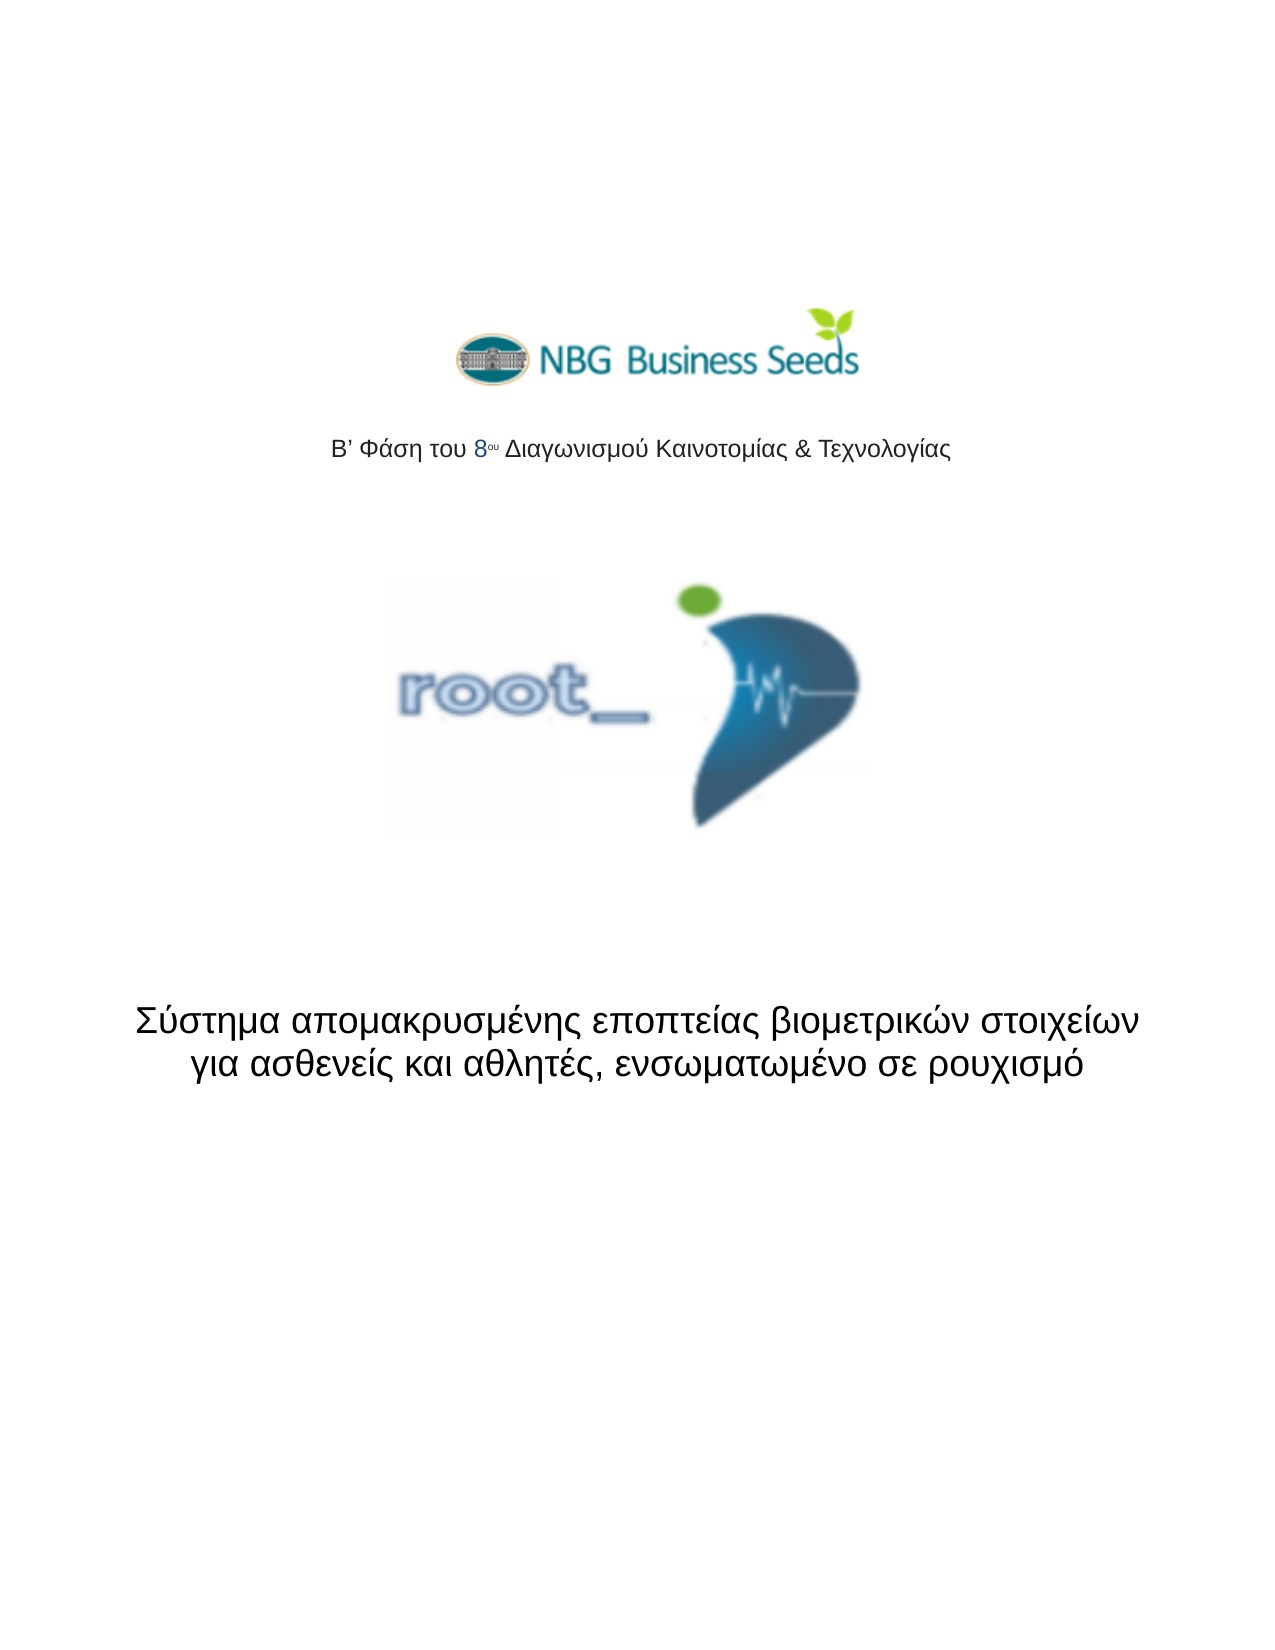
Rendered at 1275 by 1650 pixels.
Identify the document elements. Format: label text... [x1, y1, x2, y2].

text Β’ Φάση του 8ου Διαγωνισμού Καινοτομίας & Τεχνολογίας [118, 434, 1157, 463]
picture [452, 293, 876, 400]
text Σύστημα απομακρυσμένης εποπτείας βιομετρικών στοιχείων για ασθενείς και αθλητές, ενσωματωμένο σε ρουχισμό [118, 998, 1157, 1085]
picture [387, 577, 887, 841]
